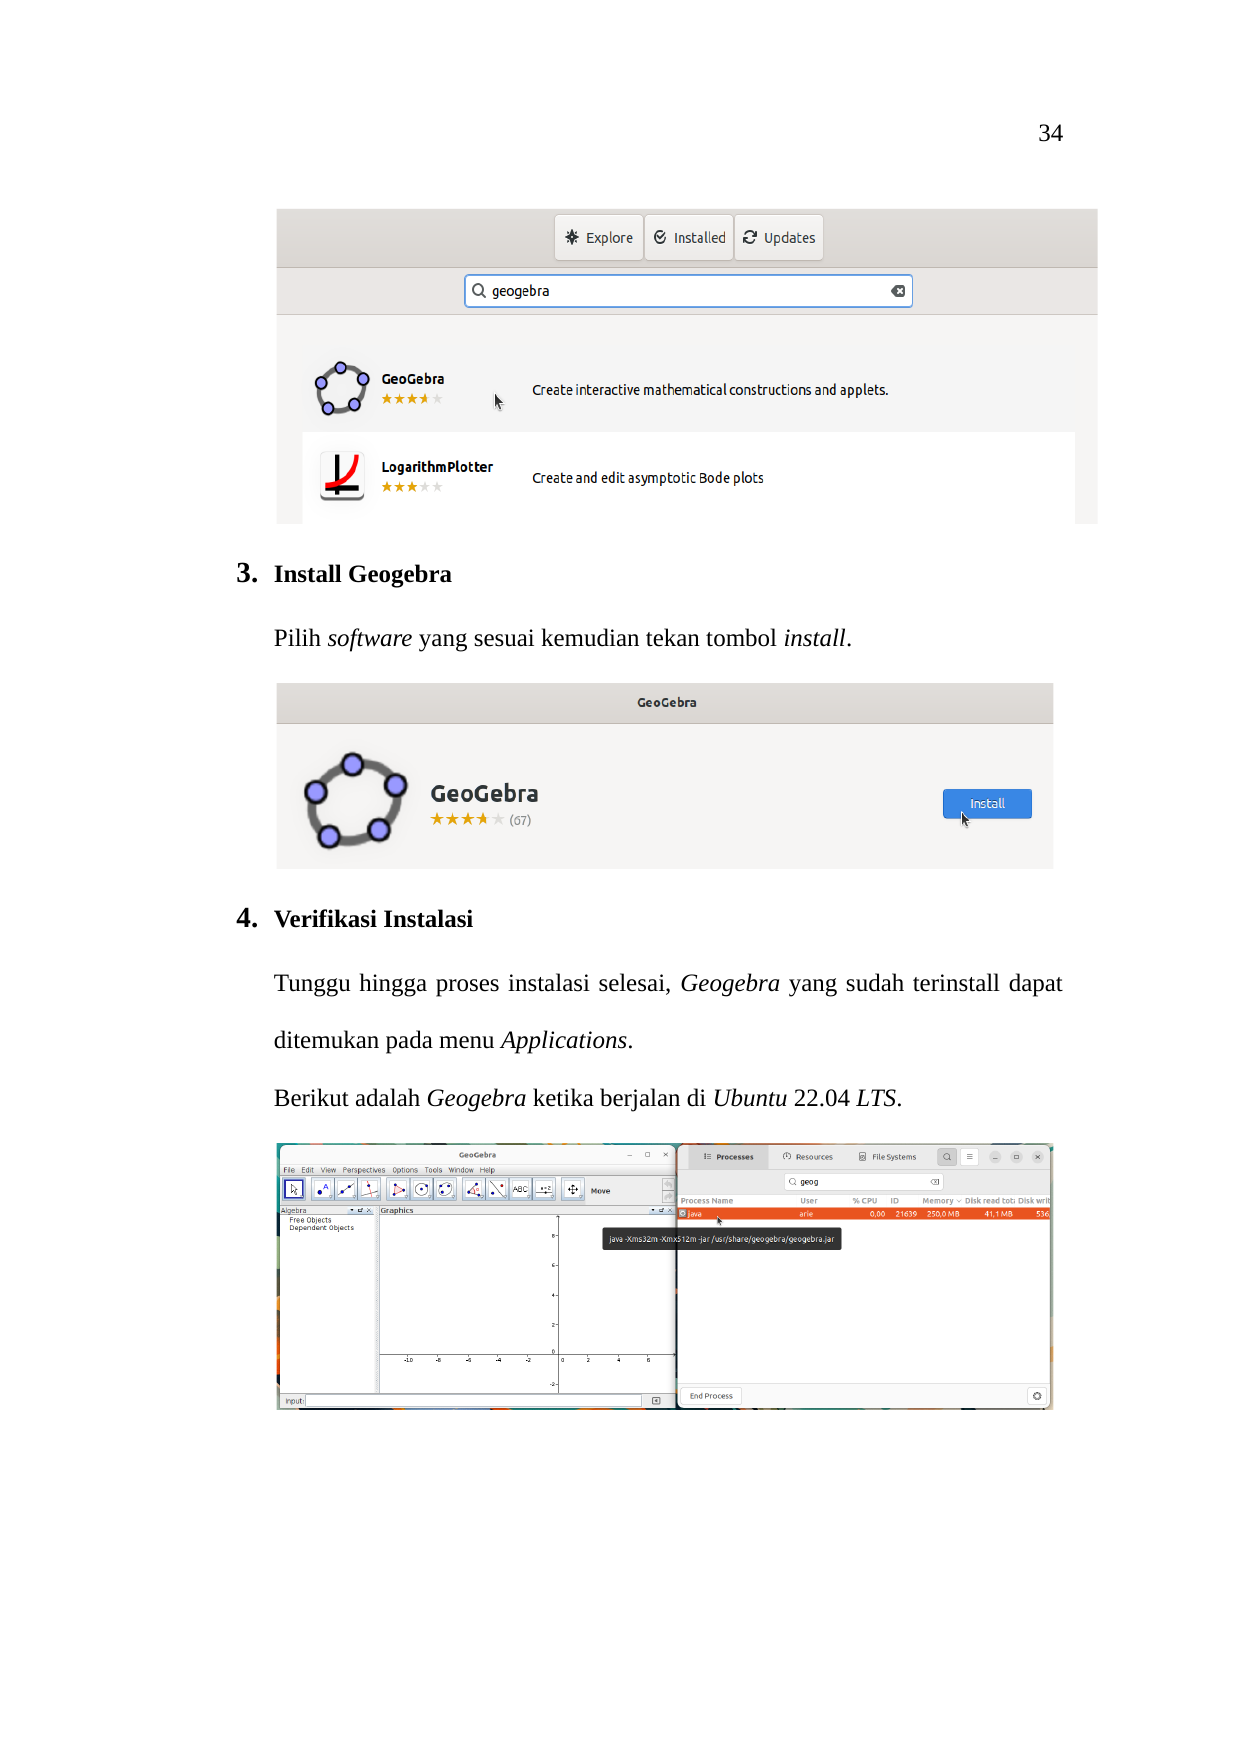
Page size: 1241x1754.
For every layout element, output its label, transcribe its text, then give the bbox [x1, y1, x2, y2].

list Berikut adalah Geogebra ketika berjalan di Ubuntu 22.04 LTS. [236, 1083, 1063, 1111]
list Verifikasi Instalasi [236, 901, 1063, 934]
list Tunggu hingga proses instalasi selesai, Geogebra yang sudah terinstall dapat ditemukan pada menu Applications. [236, 968, 1063, 1054]
list Install Geogebra [236, 556, 1063, 589]
picture [276, 683, 1054, 869]
list Pilih software yang sesuai kemudian tekan tombol install. [236, 623, 1063, 651]
picture [276, 208, 1098, 524]
picture [276, 1143, 1054, 1410]
